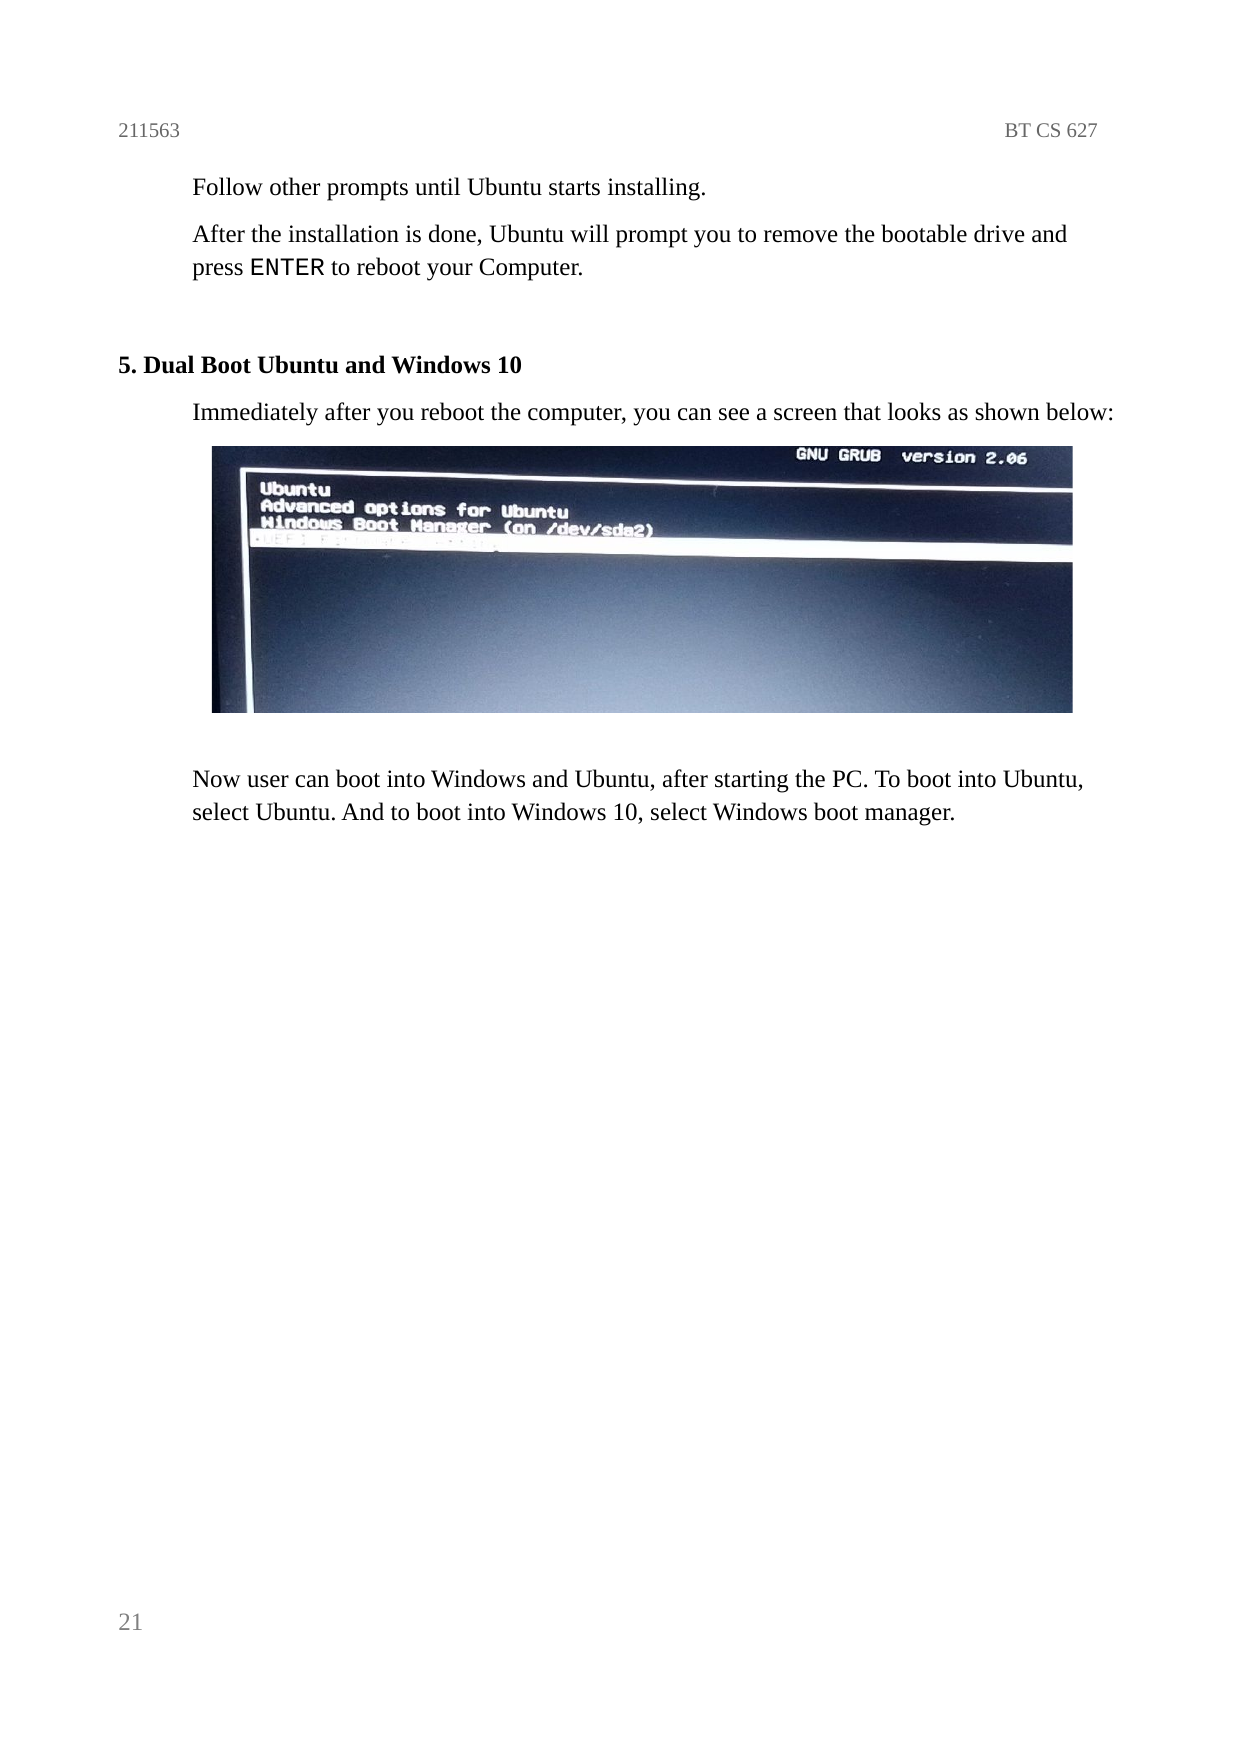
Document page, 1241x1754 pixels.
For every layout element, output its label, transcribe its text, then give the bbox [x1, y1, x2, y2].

text After the installation is done, Ubuntu will prompt you to remove the bootable drive and press ENTER to reboot your Computer. [118, 219, 1122, 283]
text Immediately after you reboot the computer, you can see a screen that looks as shown below: [118, 397, 1122, 426]
text Now user can boot into Windows and Ubuntu, after starting the PC. To boot into Ubuntu, select Ubuntu. And to boot into Windows 10, select Windows boot manager. [118, 764, 1122, 826]
picture [211, 446, 1073, 713]
text Follow other prompts until Ubuntu starts installing. [118, 172, 1122, 200]
text 5. Dual Boot Ubuntu and Windows 10 [118, 350, 1122, 379]
